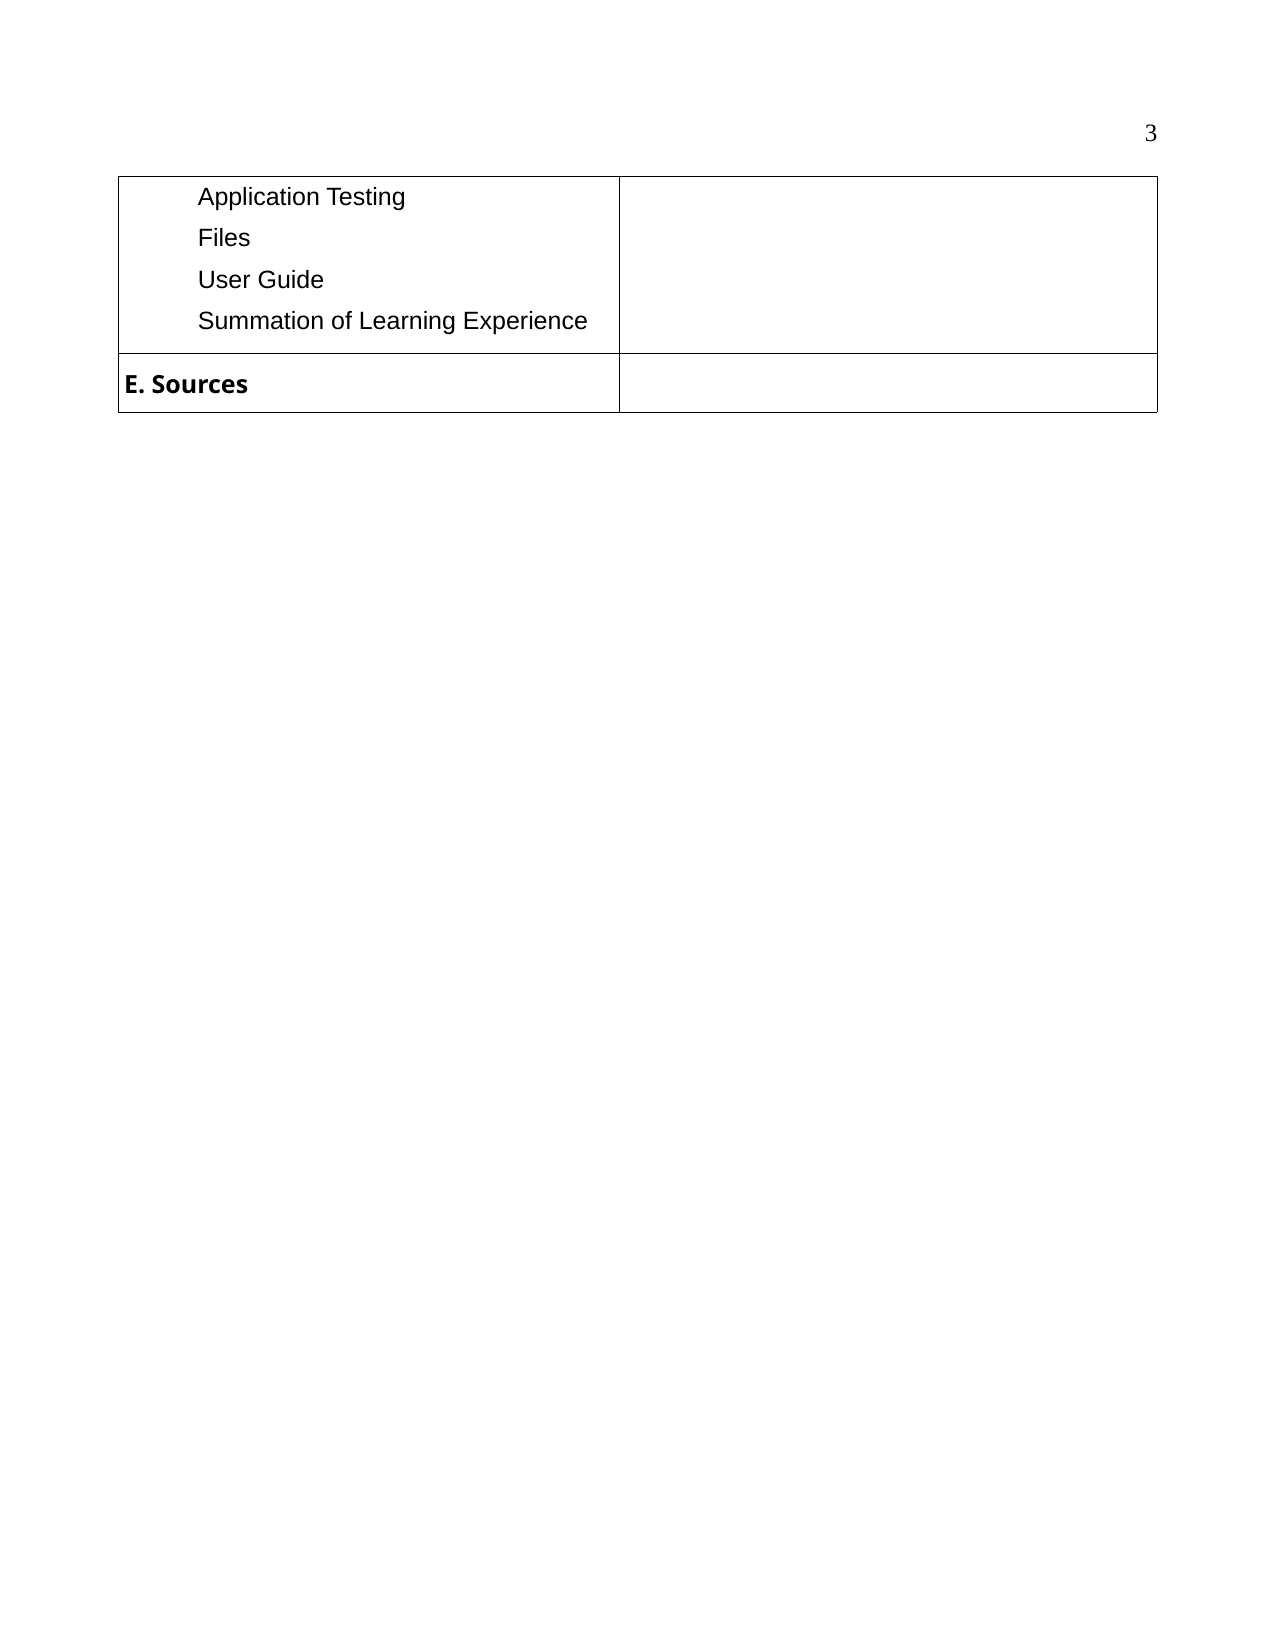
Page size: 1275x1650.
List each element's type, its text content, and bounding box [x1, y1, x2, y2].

table_cell Application Testing Files User Guide Summation of Learning Experience [119, 177, 619, 353]
table_cell [620, 354, 1157, 412]
table_cell E. Sources [119, 354, 619, 412]
table_cell [620, 177, 1157, 353]
